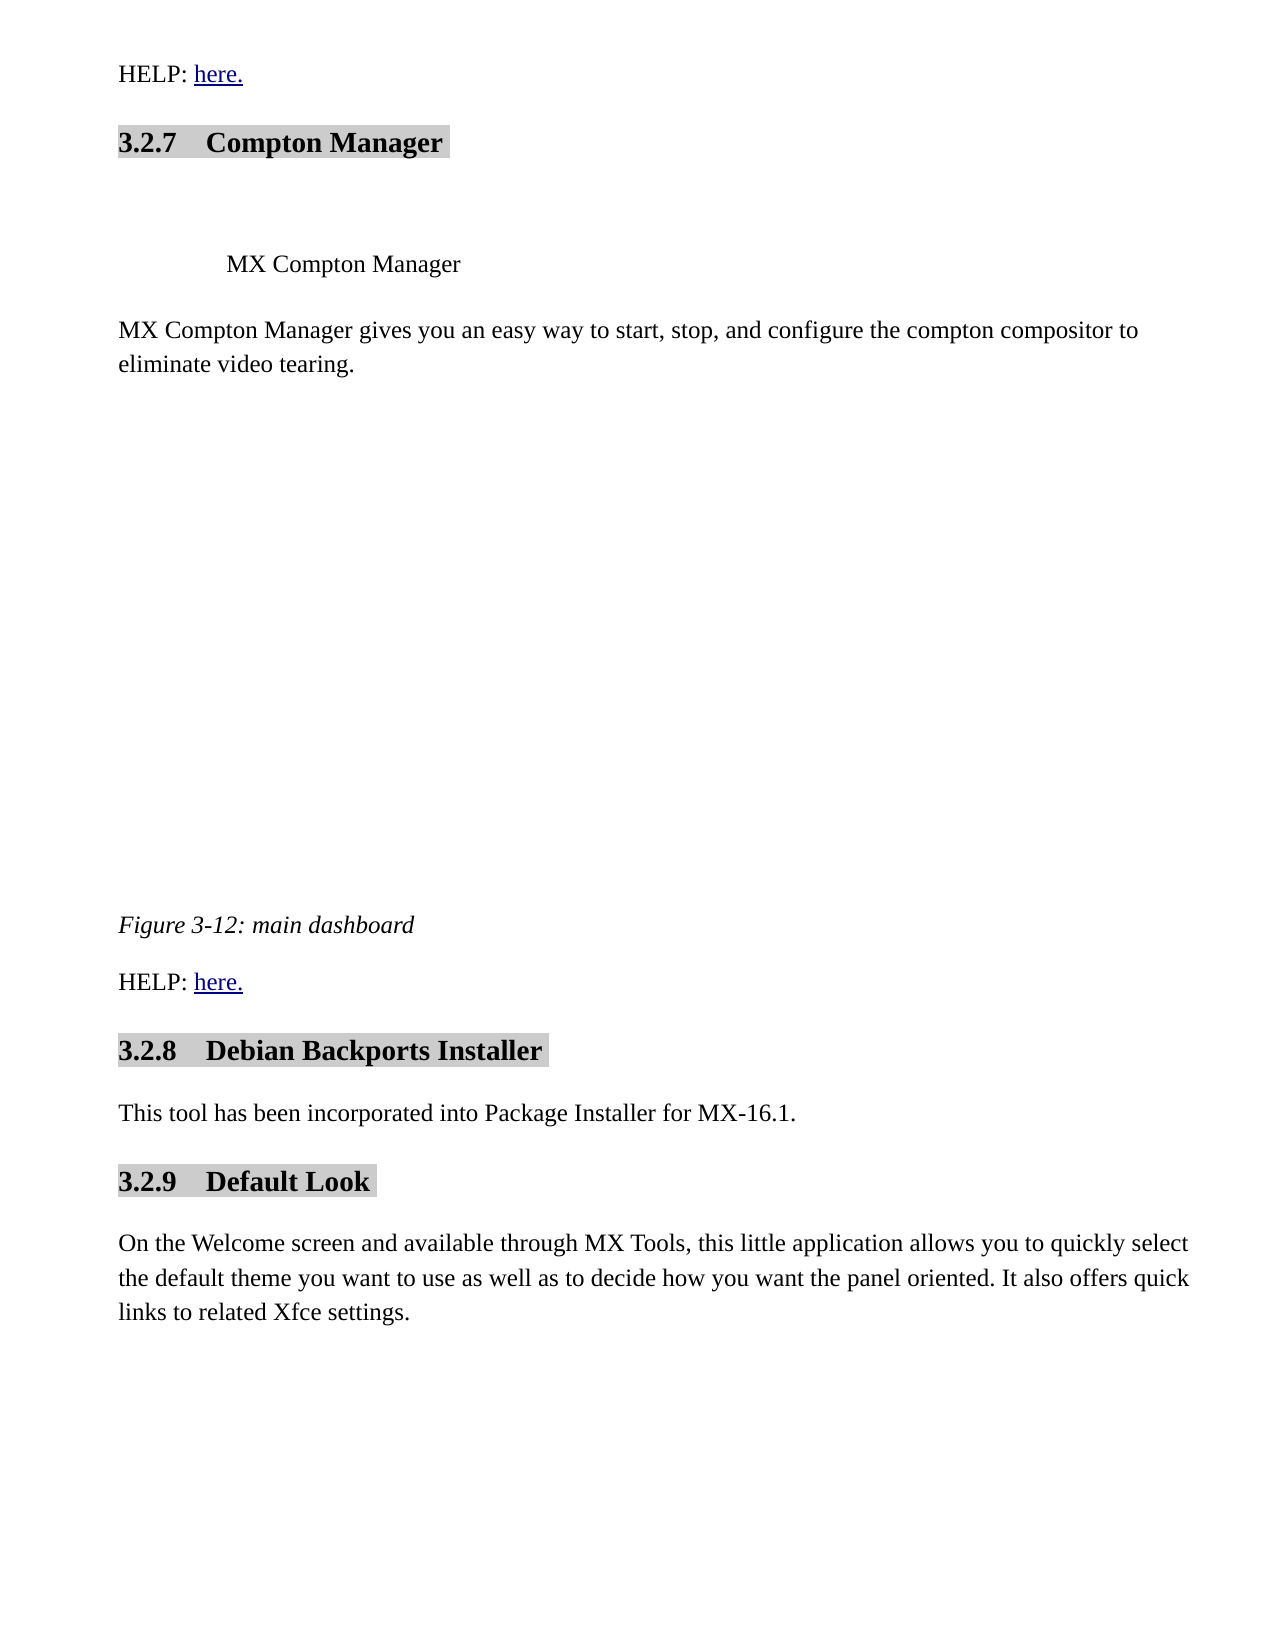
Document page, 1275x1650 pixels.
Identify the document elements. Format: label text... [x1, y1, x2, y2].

text This tool has been incorporated into Package Installer for MX-16.1. [118, 1098, 1216, 1127]
subtitle 3.2.8 Debian Backports Installer [549, 1033, 1216, 1067]
text HELP: here. [118, 967, 1216, 996]
text Figure 3-12: main dashboard [118, 911, 1216, 939]
text On the Welcome screen and available through MX Tools, this little application allows you to quickly select the default theme you want to use as well as to decide how you want the panel oriented. It also offers quick links to related Xfce settings. [118, 1228, 1216, 1326]
text MX Compton Manager gives you an easy way to start, stop, and configure the compton compositor to eliminate video tearing. [118, 315, 1216, 378]
subtitle 3.2.9 Default Look [377, 1164, 1216, 1197]
subtitle 3.2.7 Compton Manager [450, 125, 1216, 158]
text MX Compton Manager [118, 189, 1216, 278]
text HELP: here. [118, 59, 1216, 88]
